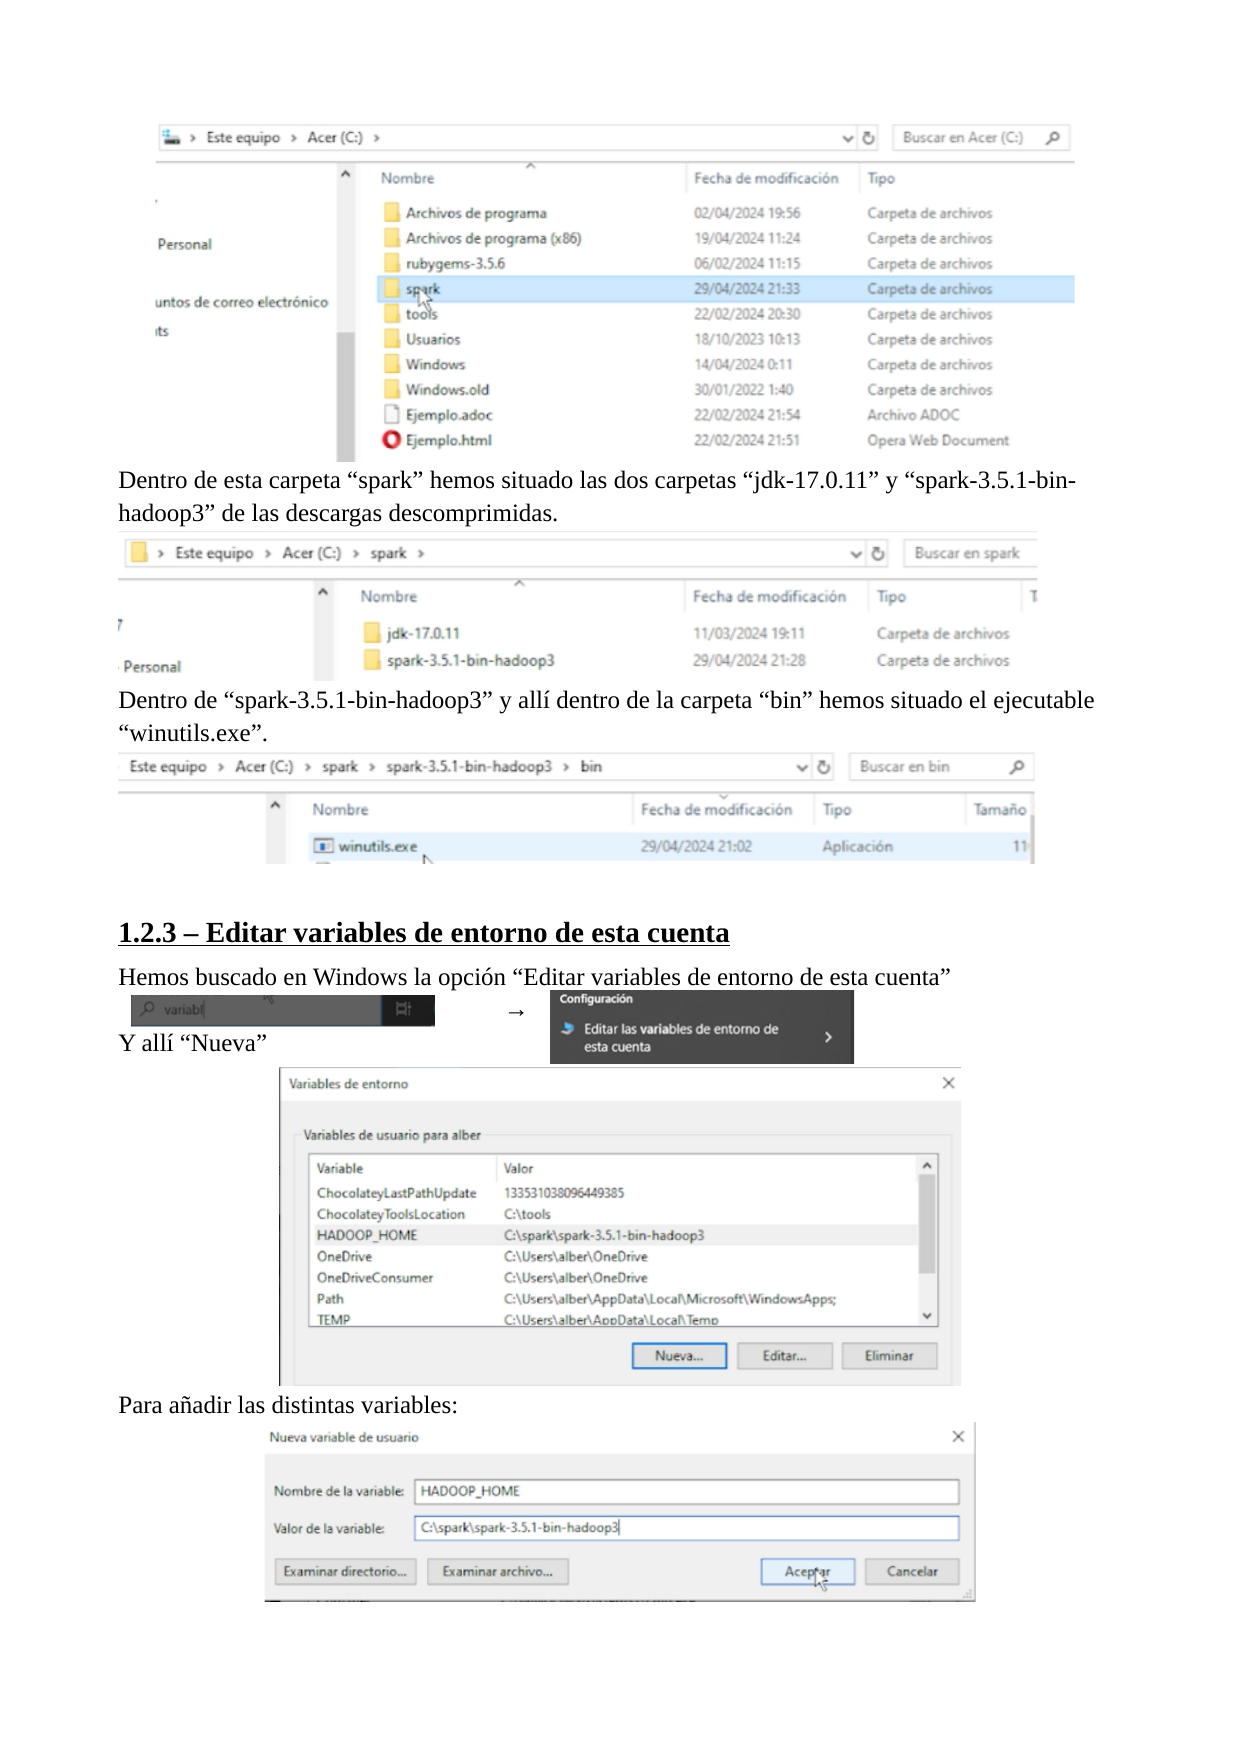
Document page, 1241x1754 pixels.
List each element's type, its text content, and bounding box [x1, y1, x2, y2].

text Para añadir las distintas variables: [118, 1390, 1122, 1419]
picture [264, 1422, 976, 1602]
picture [131, 995, 435, 1027]
text Dentro de esta carpeta “spark” hemos situado las dos carpetas “jdk-17.0.11” y “spark-3.5.1-bin-hadoop3” de las descargas descomprimidas. [118, 465, 1122, 527]
text [855, 1028, 1122, 1056]
picture [279, 1067, 962, 1386]
picture [118, 531, 1038, 681]
subtitle 1.2.3 – Editar variables de entorno de esta cuenta [118, 916, 1122, 949]
text Hemos buscado en Windows la opción “Editar variables de entorno de esta cuenta” [118, 962, 1122, 990]
picture [550, 990, 855, 1064]
picture [155, 118, 1075, 462]
text [855, 994, 1122, 1023]
text → → [118, 994, 550, 1023]
picture [118, 750, 1035, 864]
text Dentro de “spark-3.5.1-bin-hadoop3” y allí dentro de la carpeta “bin” hemos situado el ejecutable “winutils.exe”. [118, 685, 1122, 747]
text Y allí “Nueva” [118, 1028, 550, 1056]
